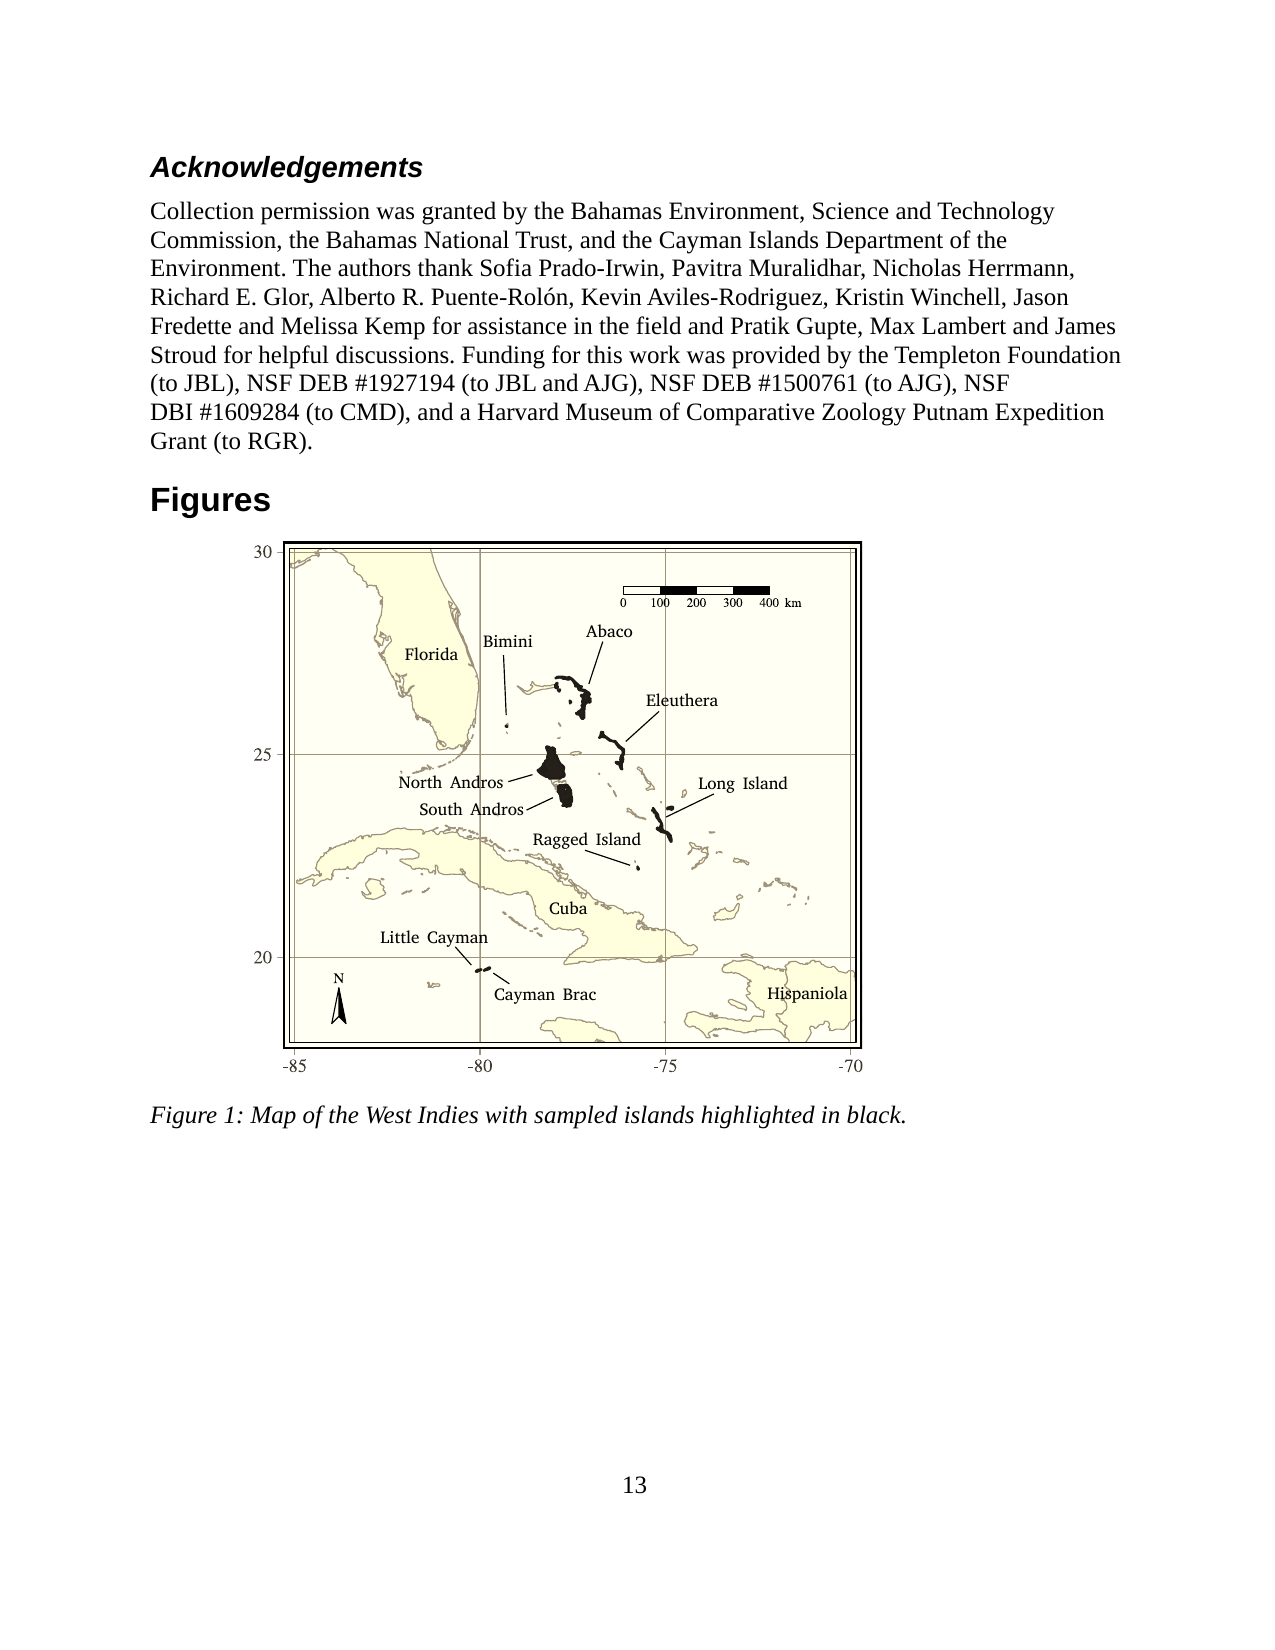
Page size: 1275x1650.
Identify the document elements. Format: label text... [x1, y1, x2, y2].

subtitle Acknowledgements [150, 150, 1125, 183]
text Collection permission was granted by the Bahamas Environment, Science and Technology Commission, the Bahamas National Trust, and the Cayman Islands Department of the Environment. The authors thank Sofia Prado-Irwin, Pavitra Muralidhar, Nicholas Herrmann, Richard E. Glor, Alberto R. Puente-Rolón, Kevin Aviles-Rodriguez, Kristin Winchell, Jason Fredette and Melissa Kemp for assistance in the field and Pratik Gupte, Max Lambert and James Stroud for helpful discussions. Funding for this work was provided by the Templeton Foundation (to JBL), NSF DEB #1927194 (to JBL and AJG), NSF DEB #1500761 (to AJG), NSF DBI #1609284 (to CMD), and a Harvard Museum of Comparative Zoology Putnam Expedition Grant (to RGR). [150, 196, 1125, 455]
text Figure 1: Map of the West Indies with sampled islands highlighted in black. [150, 1101, 1125, 1129]
subtitle Figures [150, 480, 1125, 518]
